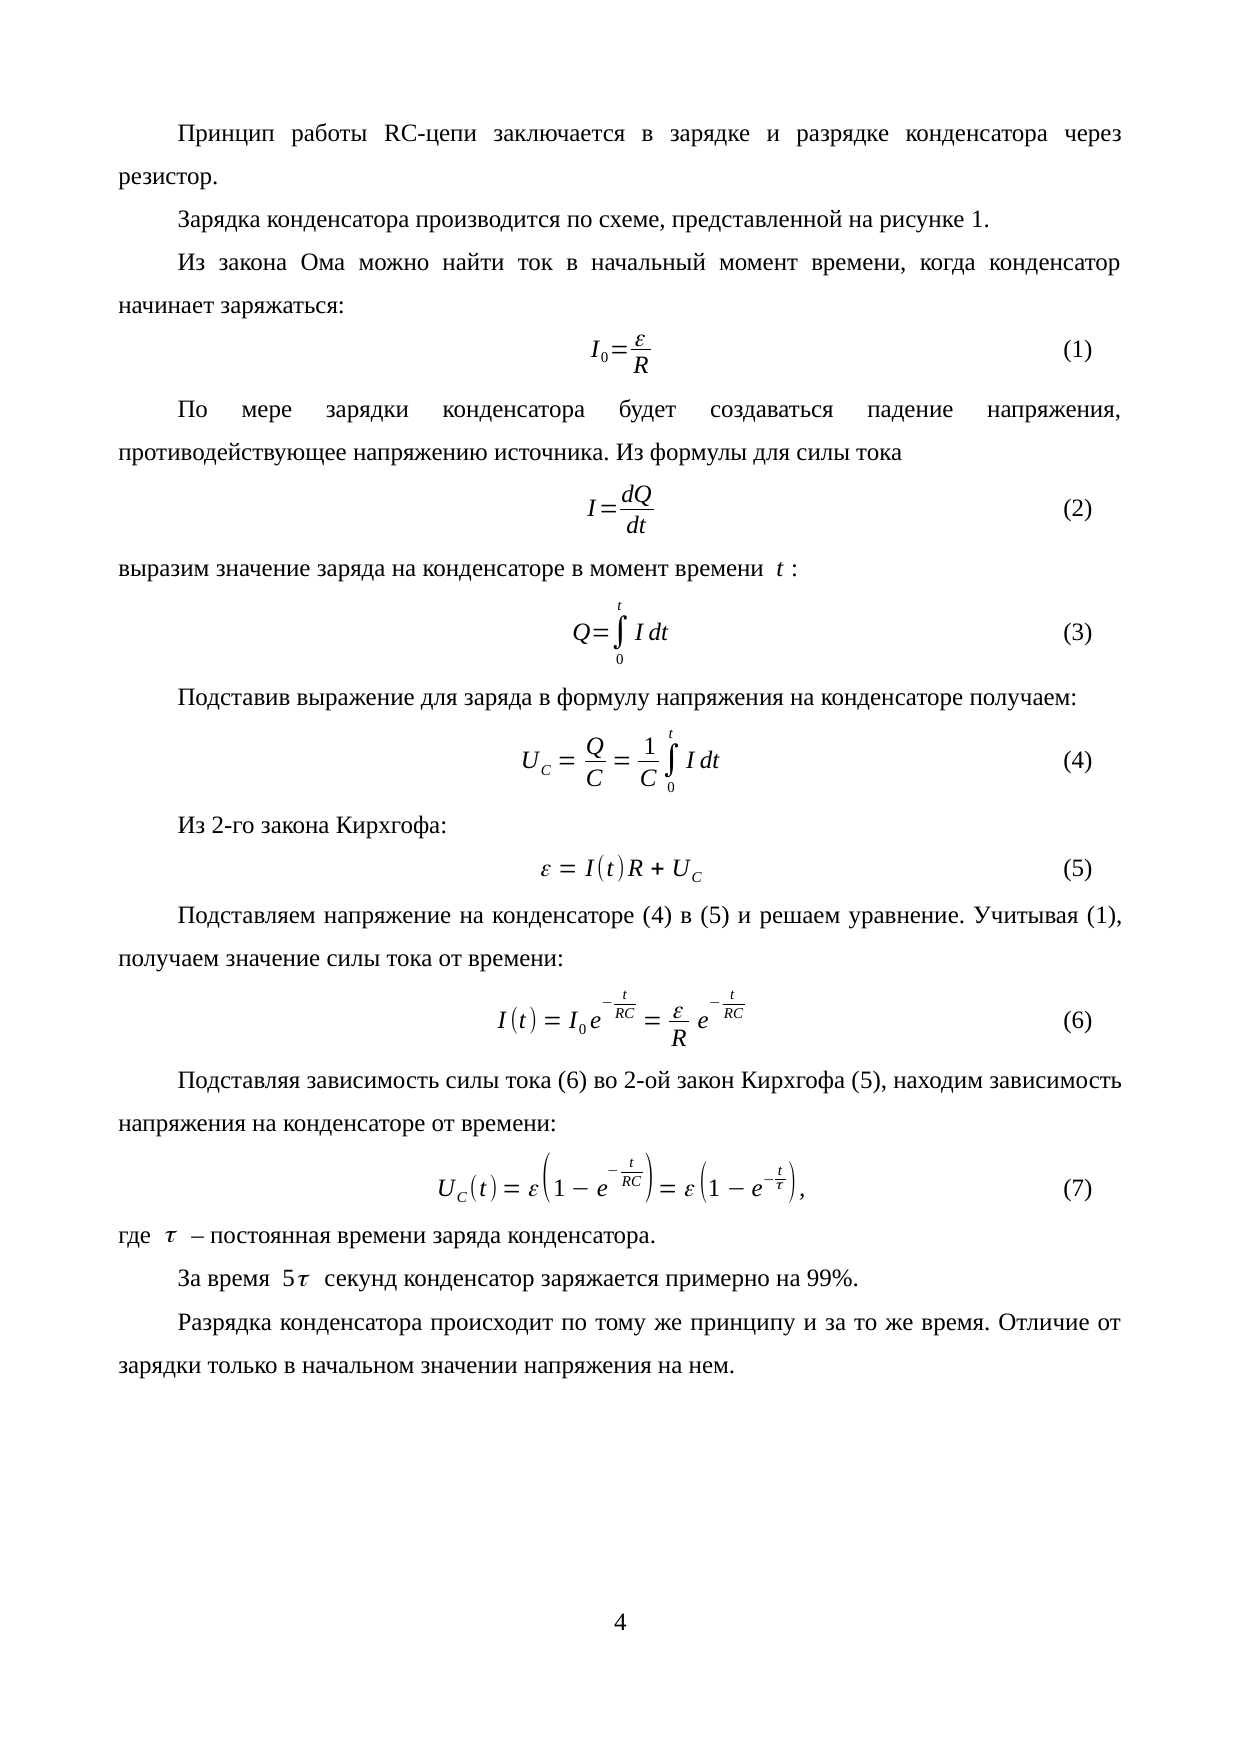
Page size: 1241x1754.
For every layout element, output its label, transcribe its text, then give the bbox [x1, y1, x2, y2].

text (4) [118, 725, 1122, 796]
text где – постоянная времени заряда конденсатора. [118, 1220, 1122, 1249]
text Зарядка конденсатора производится по схеме, представленной на рисунке 1. [118, 204, 1122, 233]
text Из 2-го закона Кирхгофа: [118, 810, 1122, 839]
text За время секунд конденсатор заряжается примерно на 99%. [118, 1263, 1122, 1292]
text Разрядка конденсатора происходит по тому же принципу и за то же время. Отличие от зарядки только в начальном значении напряжения на нем. [118, 1307, 1122, 1378]
text (6) [118, 986, 1122, 1051]
text (2) [118, 480, 1122, 539]
text Из закона Ома можно найти ток в начальный момент времени, когда конденсатор начинает заряжаться: [118, 247, 1122, 319]
text выразим значение заряда на конденсаторе в момент времени : [118, 553, 1122, 582]
text Подставив выражение для заряда в формулу напряжения на конденсаторе получаем: [118, 682, 1122, 710]
text Подставляем напряжение на конденсаторе (4) в (5) и решаем уравнение. Учитывая (1), получаем значение силы тока от времени: [118, 900, 1122, 972]
text Подставляя зависимость силы тока (6) во 2-ой закон Кирхгофа (5), находим зависимость напряжения на конденсаторе от времени: [118, 1065, 1122, 1137]
text Принцип работы RC-цепи заключается в зарядке и разрядке конденсатора через резистор. [118, 118, 1122, 190]
text (5) [118, 853, 1122, 885]
text По мере зарядки конденсатора будет создаваться падение напряжения, противодействующее напряжению источника. Из формулы для силы тока [118, 394, 1122, 466]
text (7) [118, 1152, 1122, 1206]
text (3) [118, 597, 1122, 667]
text (1) [118, 334, 1122, 379]
